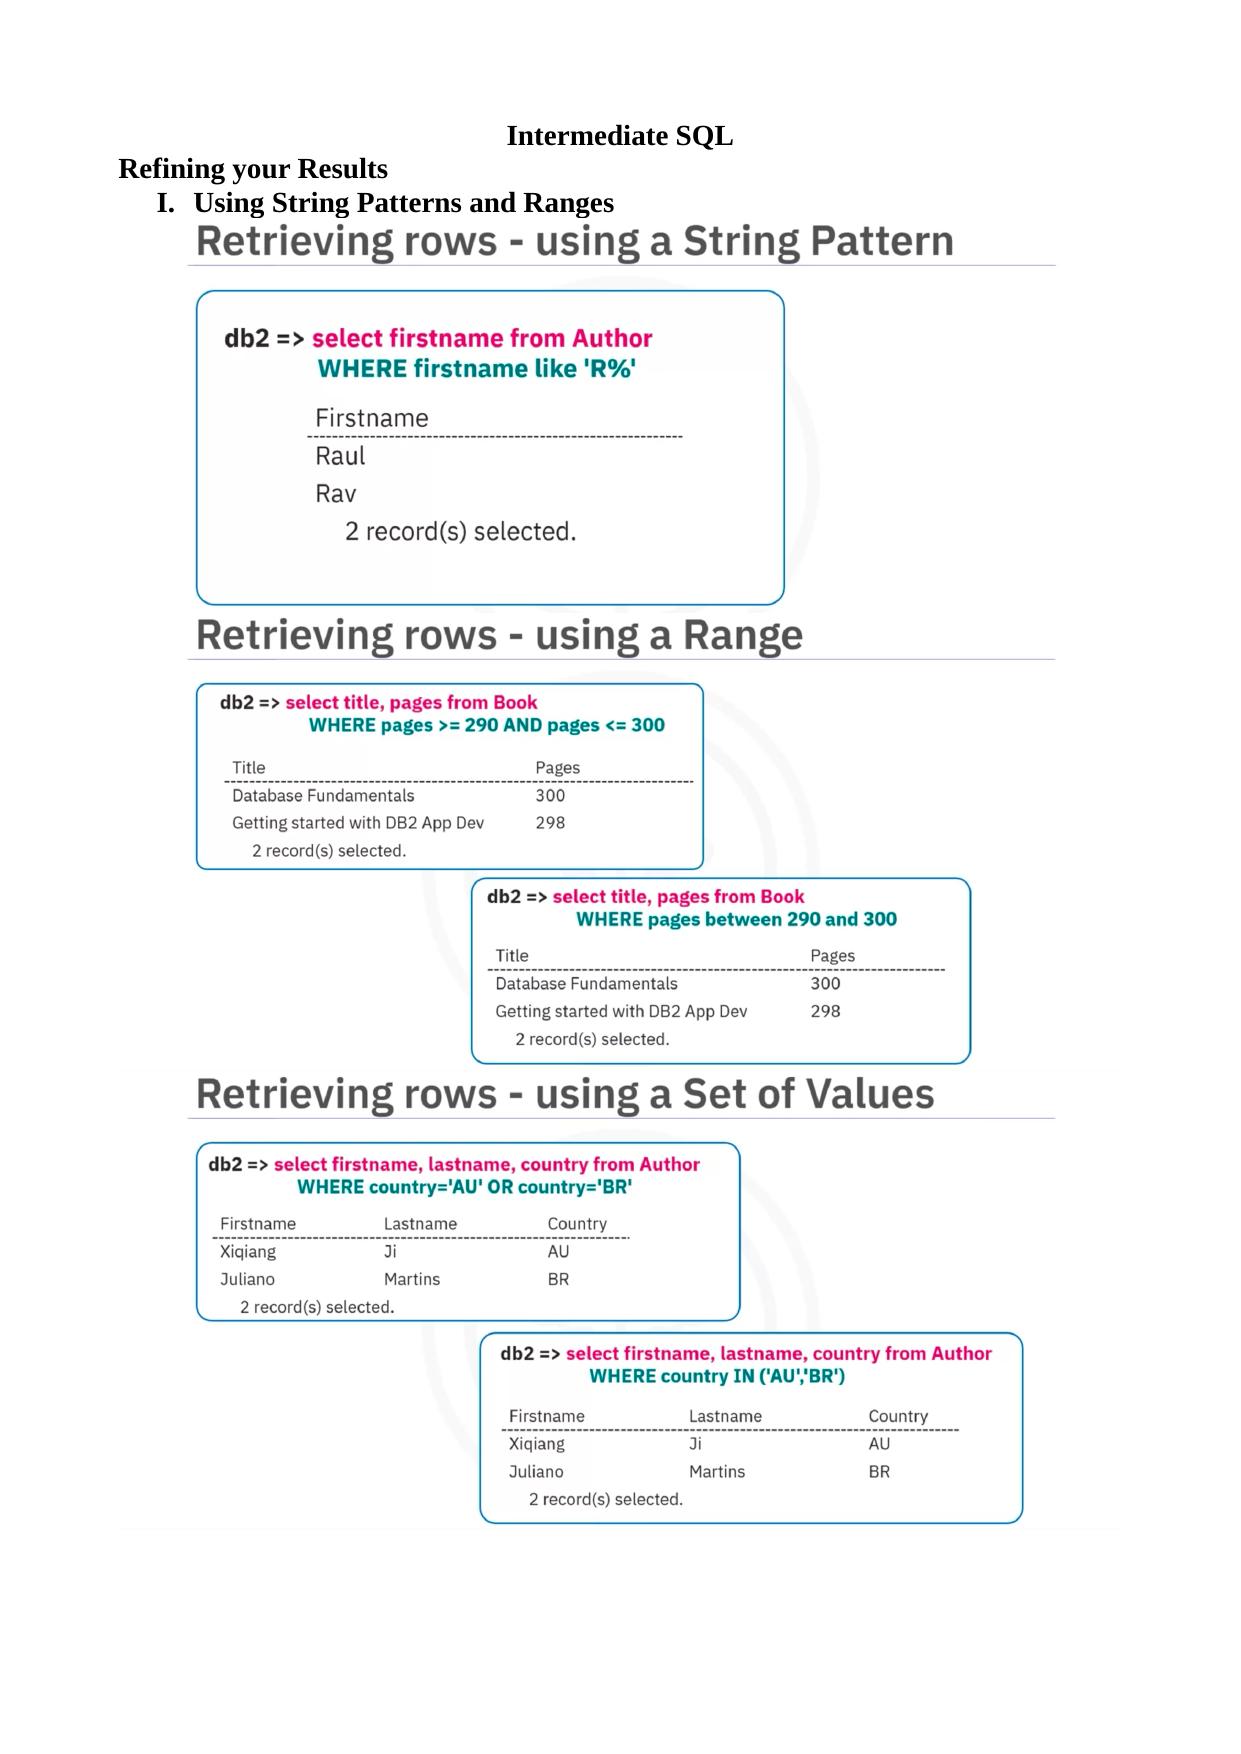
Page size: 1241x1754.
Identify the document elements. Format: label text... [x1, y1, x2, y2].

list Using String Patterns and Ranges [175, 185, 1122, 218]
text Refining your Results [118, 152, 1122, 185]
picture [118, 218, 1123, 1530]
text Intermediate SQL [118, 118, 1122, 152]
